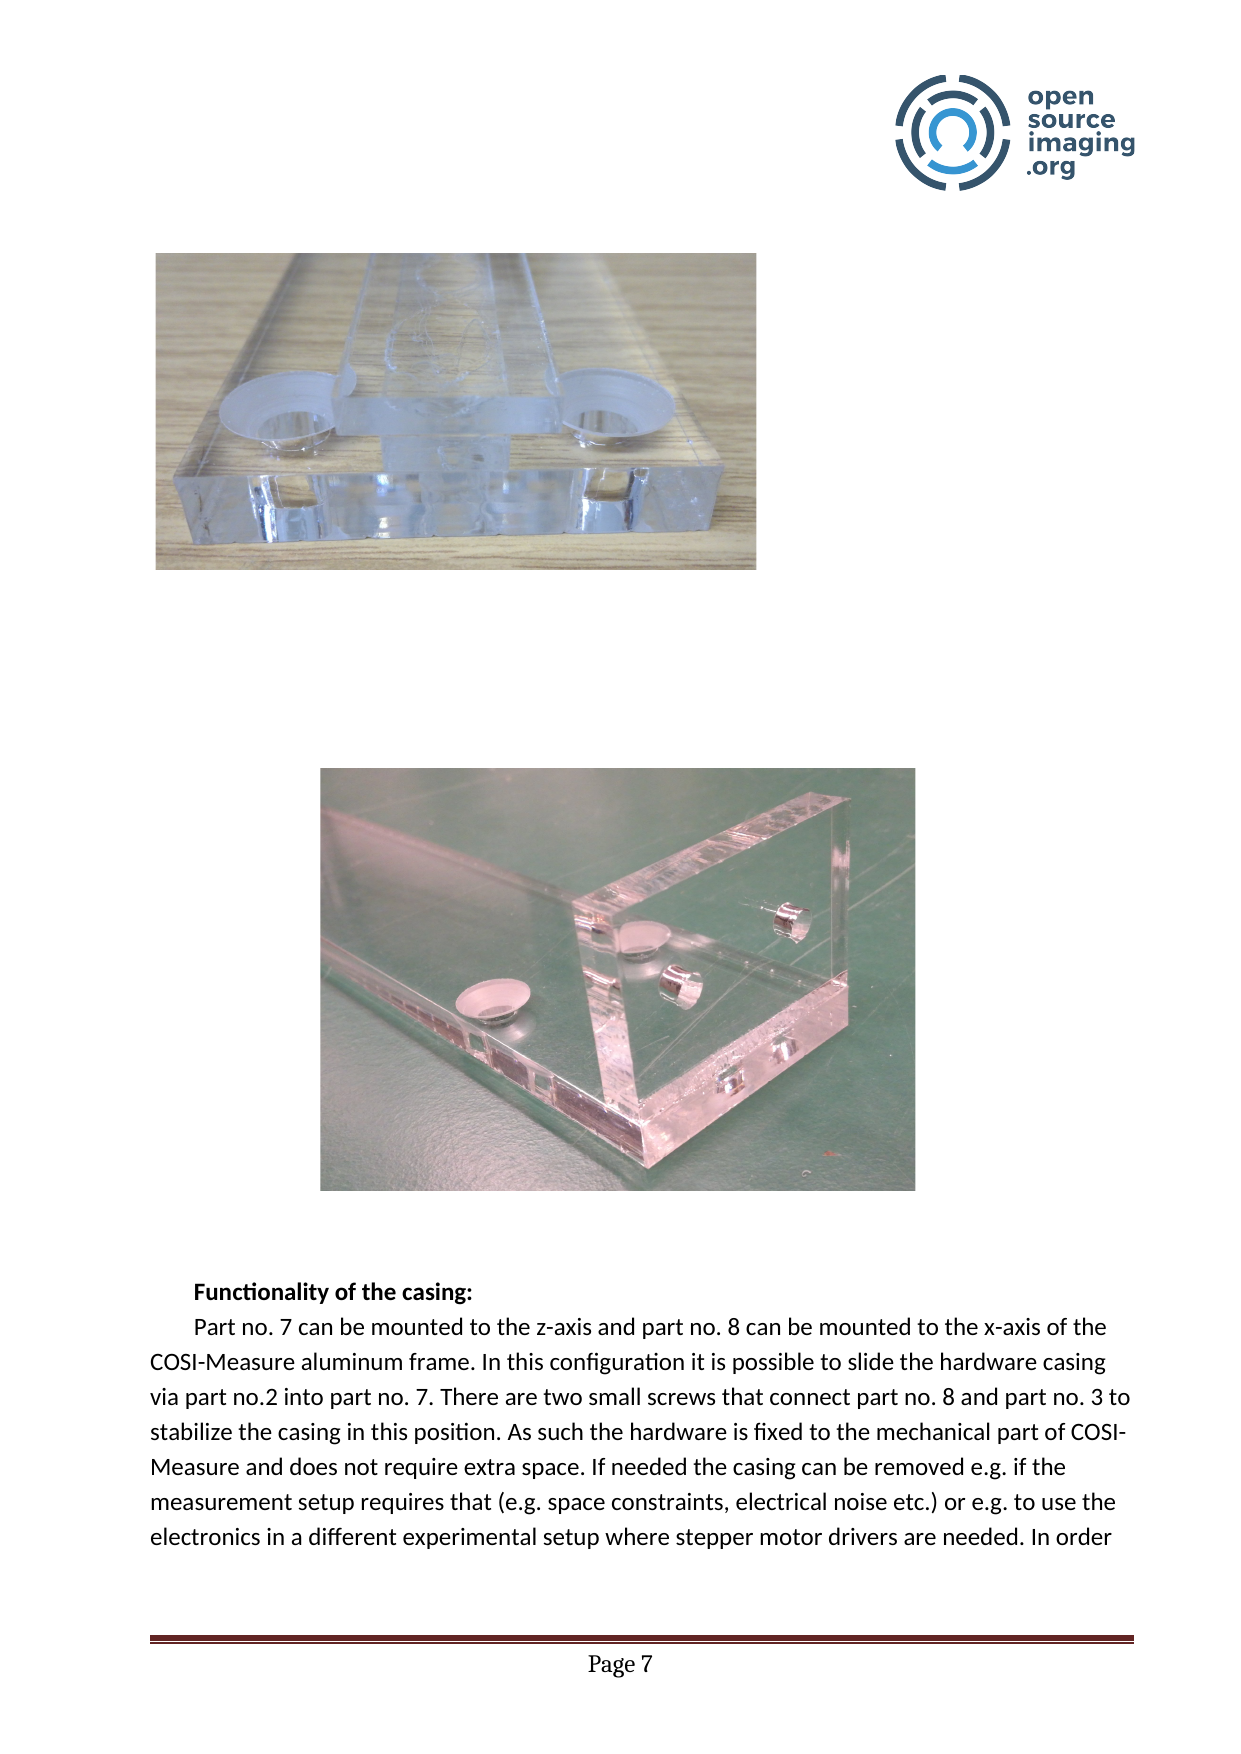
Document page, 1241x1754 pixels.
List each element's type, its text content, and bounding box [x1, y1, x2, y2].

picture [429, 768, 699, 1191]
picture [155, 253, 572, 570]
text Figure 5 Photograph of the assembled part no. 7, that consists of three separate parts glued together. [156, 254, 757, 575]
list Functionality of the casing: [150, 1276, 1134, 1306]
picture [895, 75, 1135, 191]
list Part no. 7 can be mounted to the z-axis and part no. 8 can be mounted to the x-axis of the COSI-Measure aluminum frame. In this configuration it is possible to slide the hardware casing via part no.2 into part no. 7. There are two small screws that connect part no. 8 and part no. 3 to stabilize the casing in this position. As such the hardware is fixed to the mechanical part of COSI-Measure and does not require extra space. If needed the casing can be removed e.g. if the measurement setup requires that (e.g. space constraints, electrical noise etc.) or e.g. to use the electronics in a different experimental setup where stepper motor drivers are needed. In order [150, 1311, 1134, 1551]
text Figure 6 Photograph of assembled part no. 8, that consists of two separate parts glued together. [320, 769, 916, 1197]
